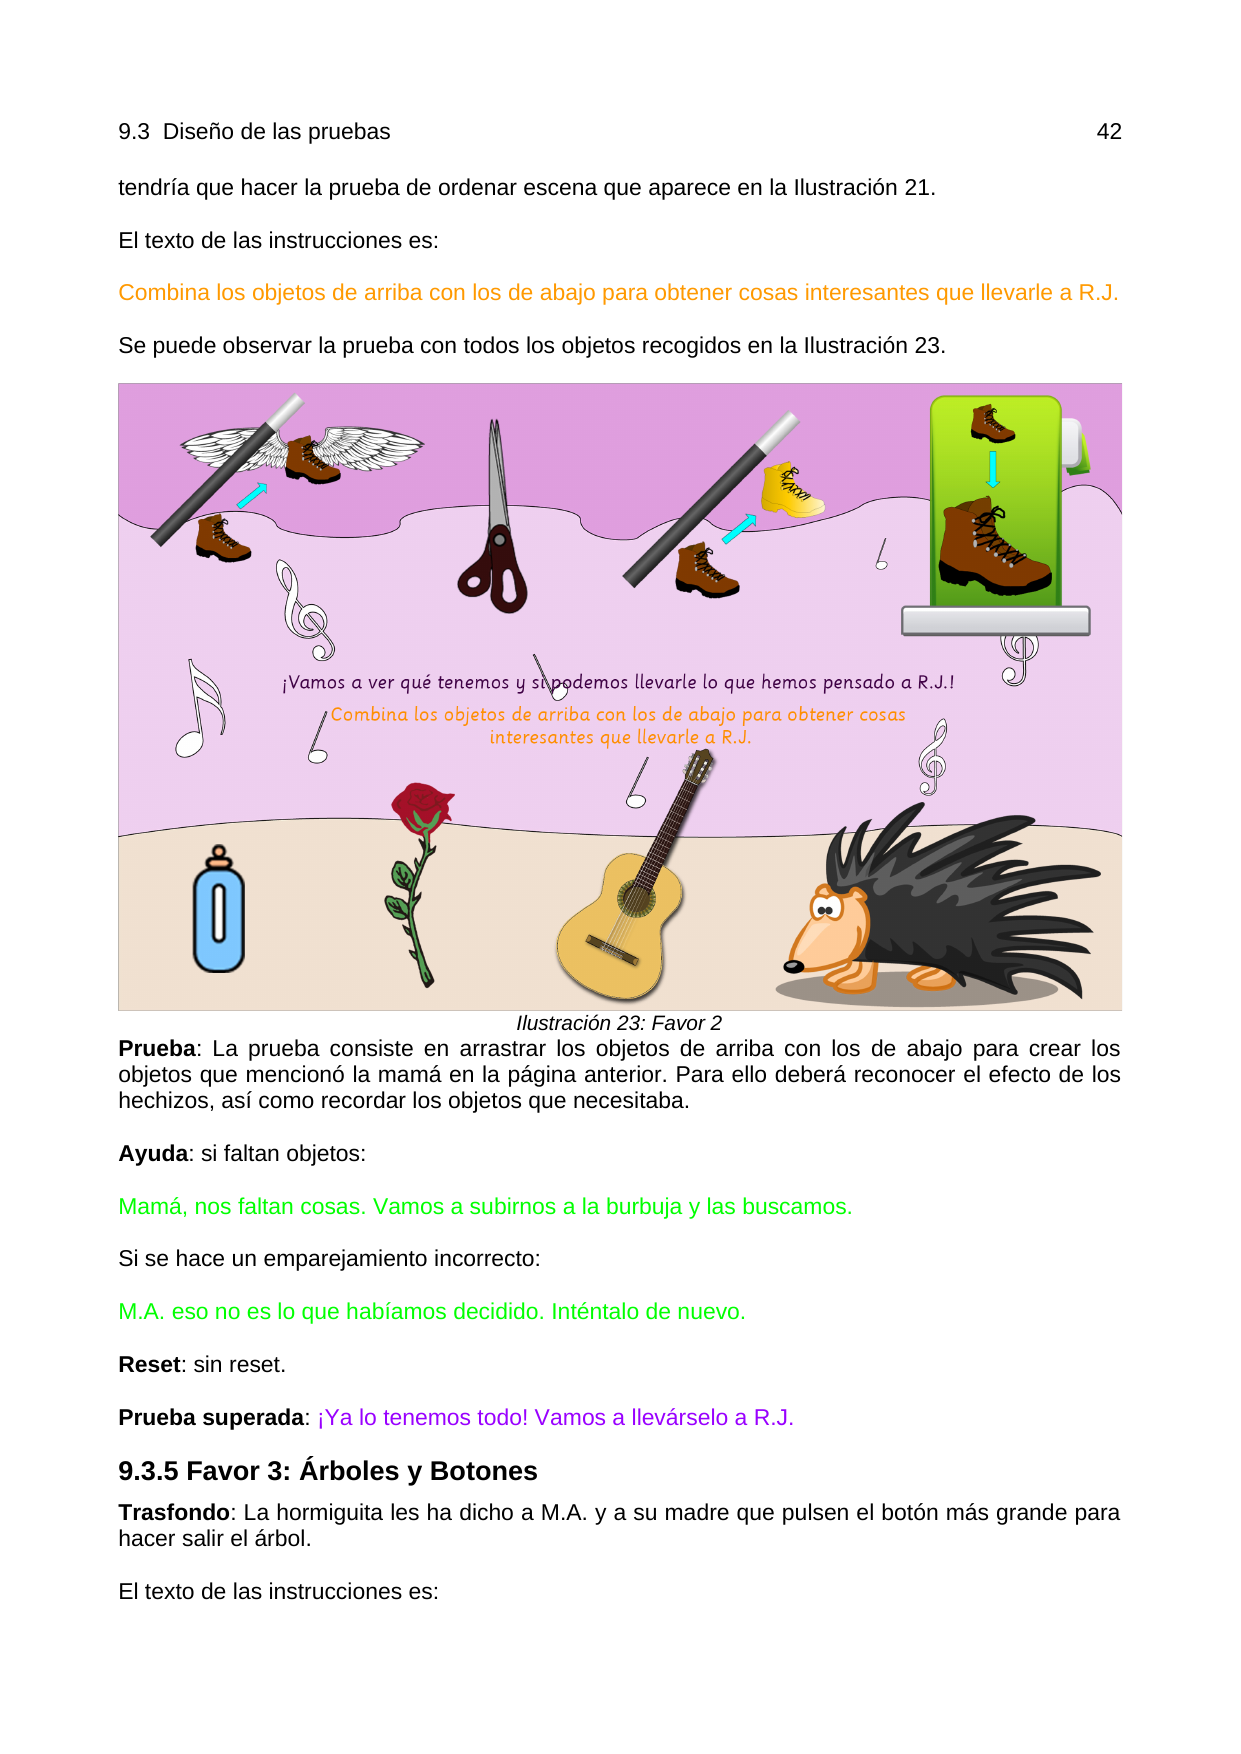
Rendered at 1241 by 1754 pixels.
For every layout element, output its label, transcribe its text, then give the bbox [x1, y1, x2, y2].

text Ilustración 23: Favor 2 [118, 1011, 1122, 1034]
text Prueba superada: ¡Ya lo tenemos todo! Vamos a llevárselo a R.J. [118, 1403, 1122, 1430]
text Prueba: La prueba consiste en arrastrar los objetos de arriba con los de abajo para crear los objetos que mencionó la mamá en la página anterior. Para ello deberá reconocer el efecto de los hechizos, así como recordar los objetos que necesitaba. [118, 1034, 1122, 1113]
text Ayuda: si faltan objetos: [118, 1140, 1122, 1166]
text Combina los objetos de arriba con los de abajo para obtener cosas interesantes que llevarle a R.J. [118, 279, 1122, 306]
text Si se hace un emparejamiento incorrecto: [118, 1245, 1122, 1272]
text tendría que hacer la prueba de ordenar escena que aparece en la Ilustración 21. [118, 174, 1122, 200]
text El texto de las instrucciones es: [118, 1578, 1122, 1604]
text Reset: sin reset. [118, 1351, 1122, 1377]
text M.A. eso no es lo que habíamos decidido. Inténtalo de nuevo. [118, 1298, 1122, 1324]
text [118, 358, 1122, 383]
subtitle Favor 3: Árboles y Botones [118, 1455, 1122, 1486]
text Se puede observar la prueba con todos los objetos recogidos en la Ilustración 23. [118, 332, 1122, 358]
text Trasfondo: La hormiguita les ha dicho a M.A. y a su madre que pulsen el botón más grande para hacer salir el árbol. [118, 1498, 1122, 1551]
text Mamá, nos faltan cosas. Vamos a subirnos a la burbuja y las buscamos. [118, 1193, 1122, 1219]
picture [118, 383, 1123, 1011]
text El texto de las instrucciones es: [118, 227, 1122, 253]
